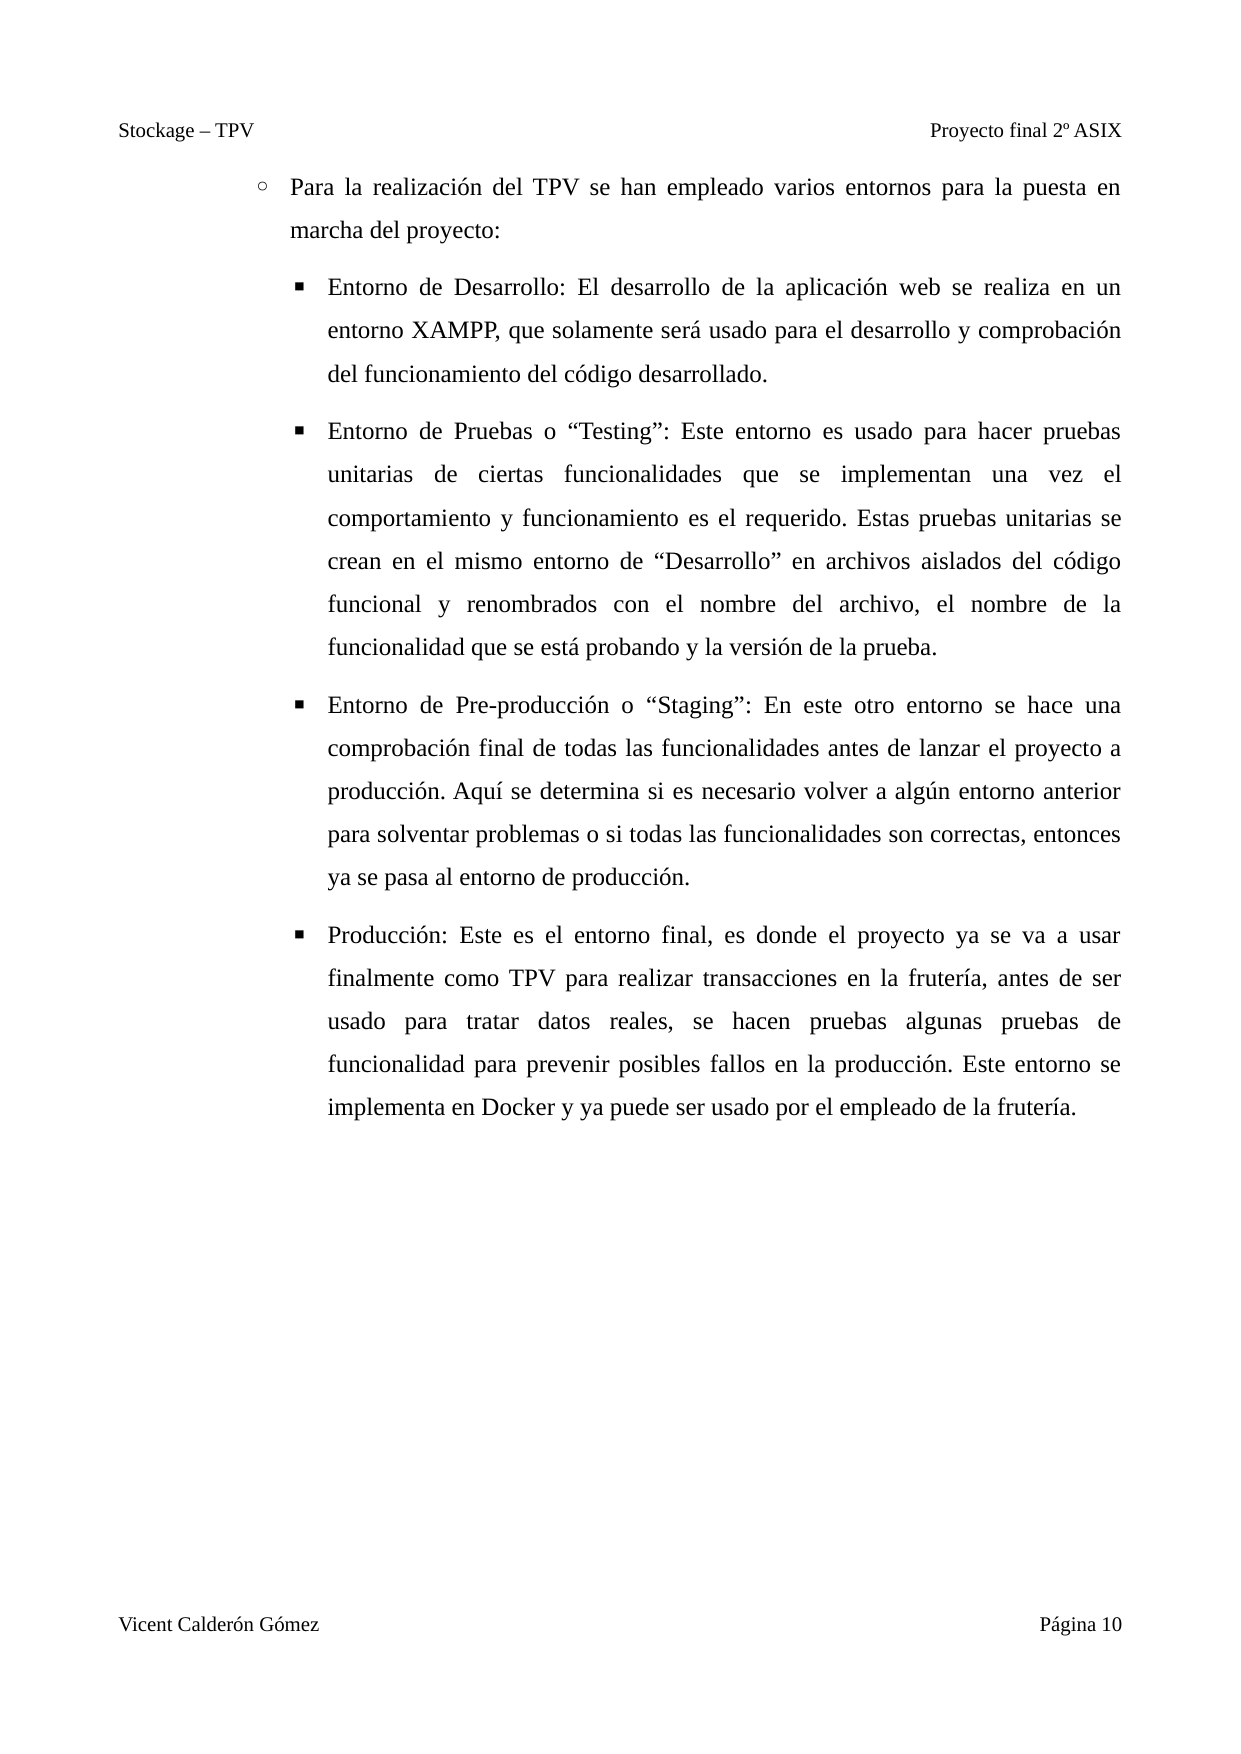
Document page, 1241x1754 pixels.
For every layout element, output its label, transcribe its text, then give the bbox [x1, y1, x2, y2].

list Producción: Este es el entorno final, es donde el proyecto ya se va a usar finalmente como TPV para realizar transacciones en la frutería, antes de ser usado para tratar datos reales, se hacen pruebas algunas pruebas de funcionalidad para prevenir posibles fallos en la producción. Este entorno se implementa en Docker y ya puede ser usado por el empleado de la frutería. [290, 920, 1122, 1121]
list Entorno de Pre-producción o “Staging”: En este otro entorno se hace una comprobación final de todas las funcionalidades antes de lanzar el proyecto a producción. Aquí se determina si es necesario volver a algún entorno anterior para solventar problemas o si todas las funcionalidades son correctas, entonces ya se pasa al entorno de producción. [290, 690, 1122, 891]
list Entorno de Pruebas o “Testing”: Este entorno es usado para hacer pruebas unitarias de ciertas funcionalidades que se implementan una vez el comportamiento y funcionamiento es el requerido. Estas pruebas unitarias se crean en el mismo entorno de “Desarrollo” en archivos aislados del código funcional y renombrados con el nombre del archivo, el nombre de la funcionalidad que se está probando y la versión de la prueba. [290, 416, 1122, 661]
list Entorno de Desarrollo: El desarrollo de la aplicación web se realiza en un entorno XAMPP, que solamente será usado para el desarrollo y comprobación del funcionamiento del código desarrollado. [290, 272, 1122, 387]
list Para la realización del TPV se han empleado varios entornos para la puesta en marcha del proyecto: [252, 172, 1122, 243]
